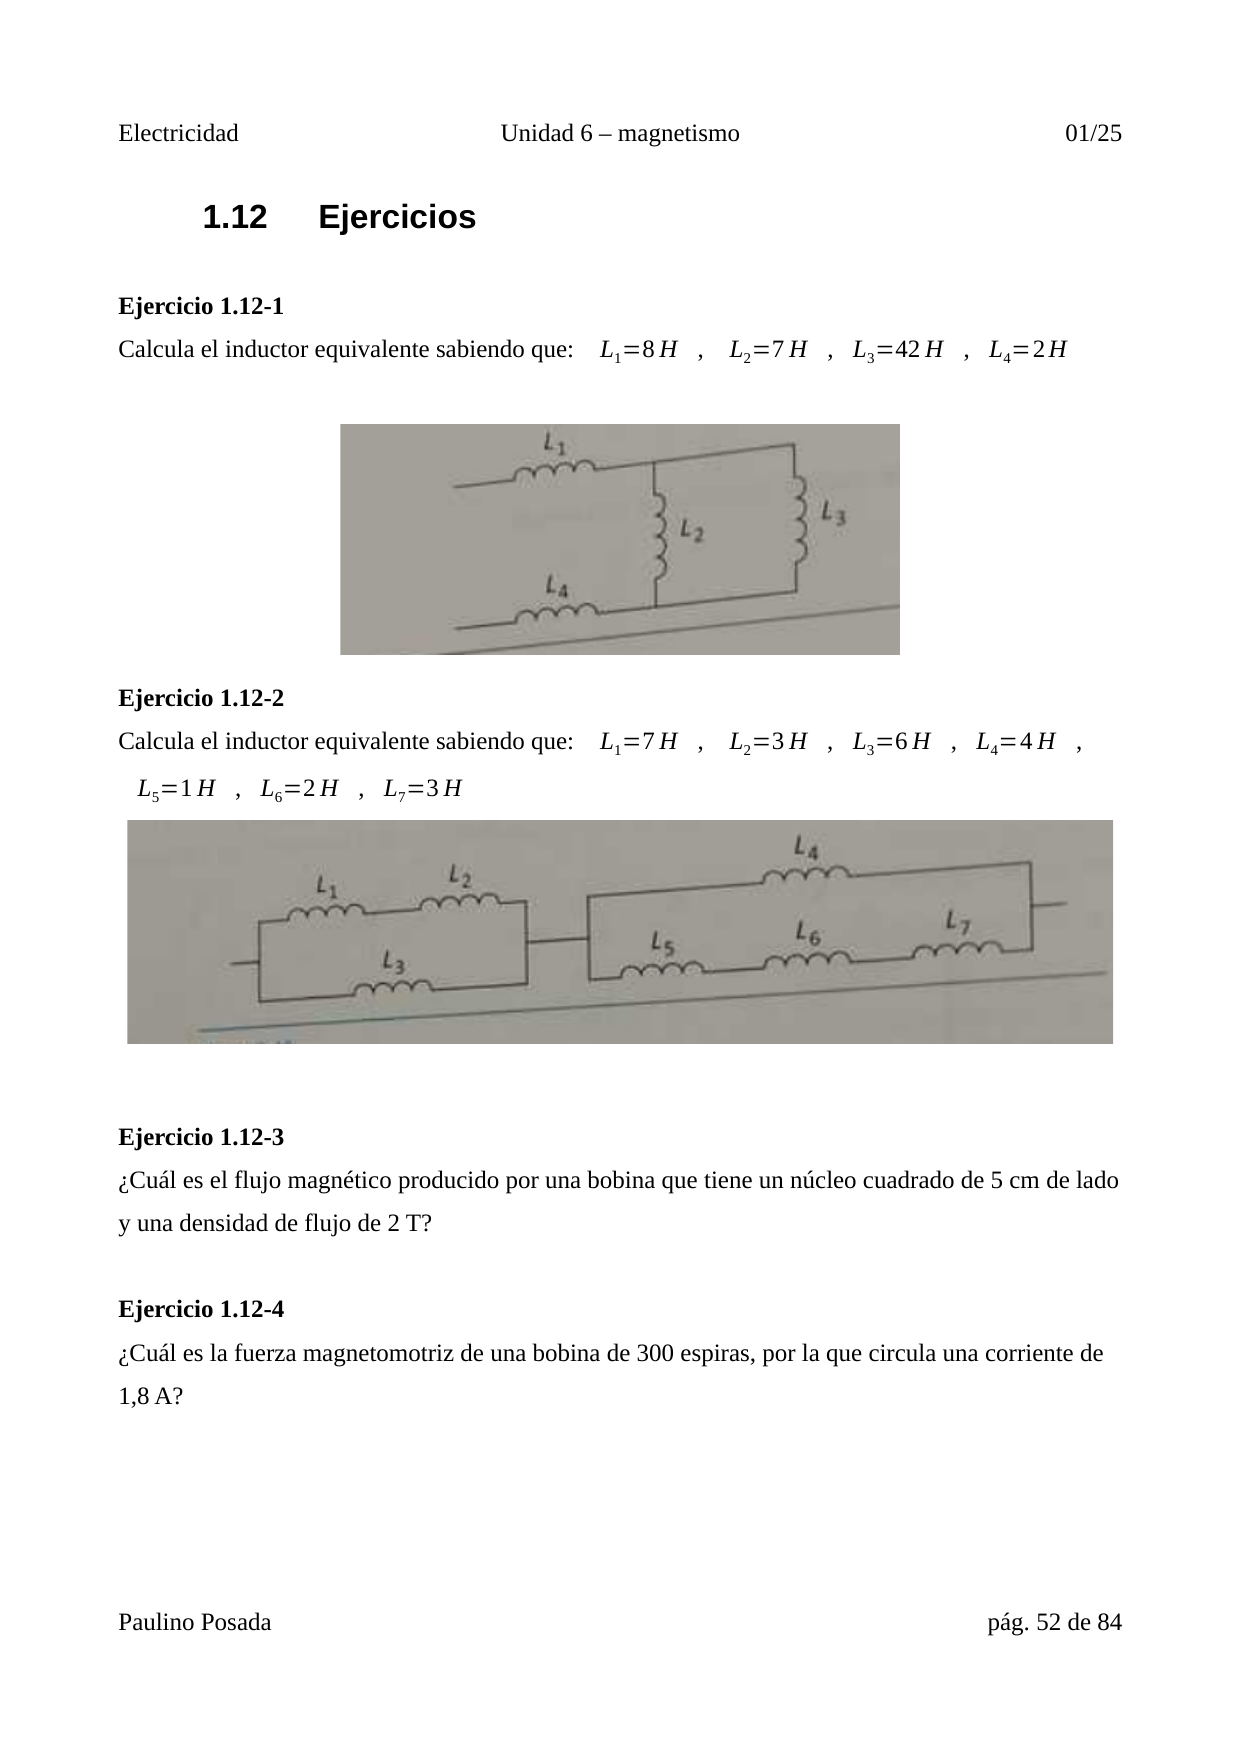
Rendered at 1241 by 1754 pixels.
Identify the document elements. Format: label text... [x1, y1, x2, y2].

text Ejercicio 1.12-2 [118, 683, 1122, 712]
text Ejercicio 1.12-4 [118, 1294, 1122, 1323]
text Ejercicio 1.12-3 [118, 1122, 1122, 1151]
subtitle Ejercicios [193, 197, 1122, 236]
picture [127, 820, 1114, 1044]
text ¿Cuál es el flujo magnético producido por una bobina que tiene un núcleo cuadrado de 5 cm de lado y una densidad de flujo de 2 T? [118, 1165, 1122, 1237]
picture [340, 424, 900, 655]
text Calcula el inductor equivalente sabiendo que: , ,,, ,, [118, 726, 1122, 806]
text Calcula el inductor equivalente sabiendo que: , ,, [118, 334, 1122, 367]
text ¿Cuál es la fuerza magnetomotriz de una bobina de 300 espiras, por la que circula una corriente de 1,8 A? [118, 1338, 1122, 1409]
text Ejercicio 1.12-1 [118, 291, 1122, 320]
